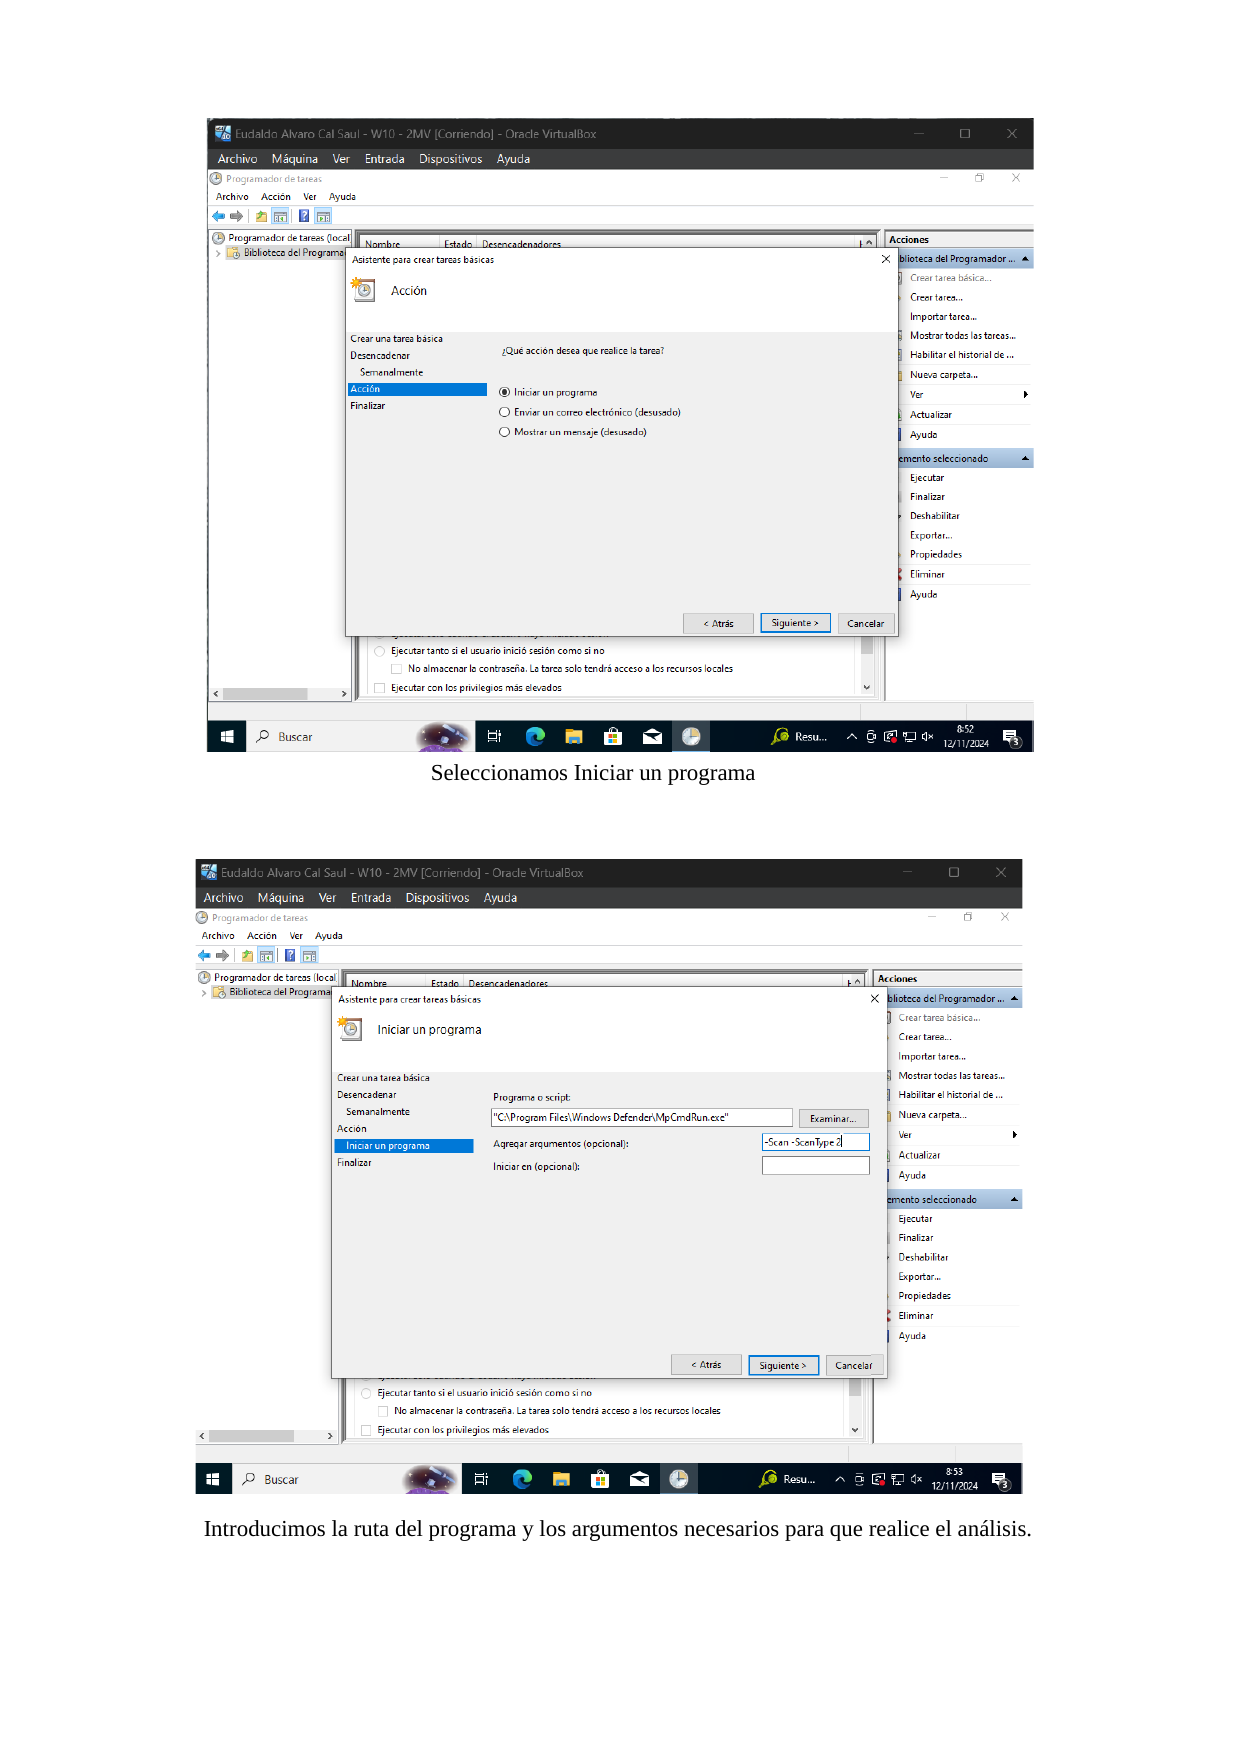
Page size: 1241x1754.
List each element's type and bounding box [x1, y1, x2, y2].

picture [195, 859, 1023, 1494]
picture [206, 118, 1034, 752]
